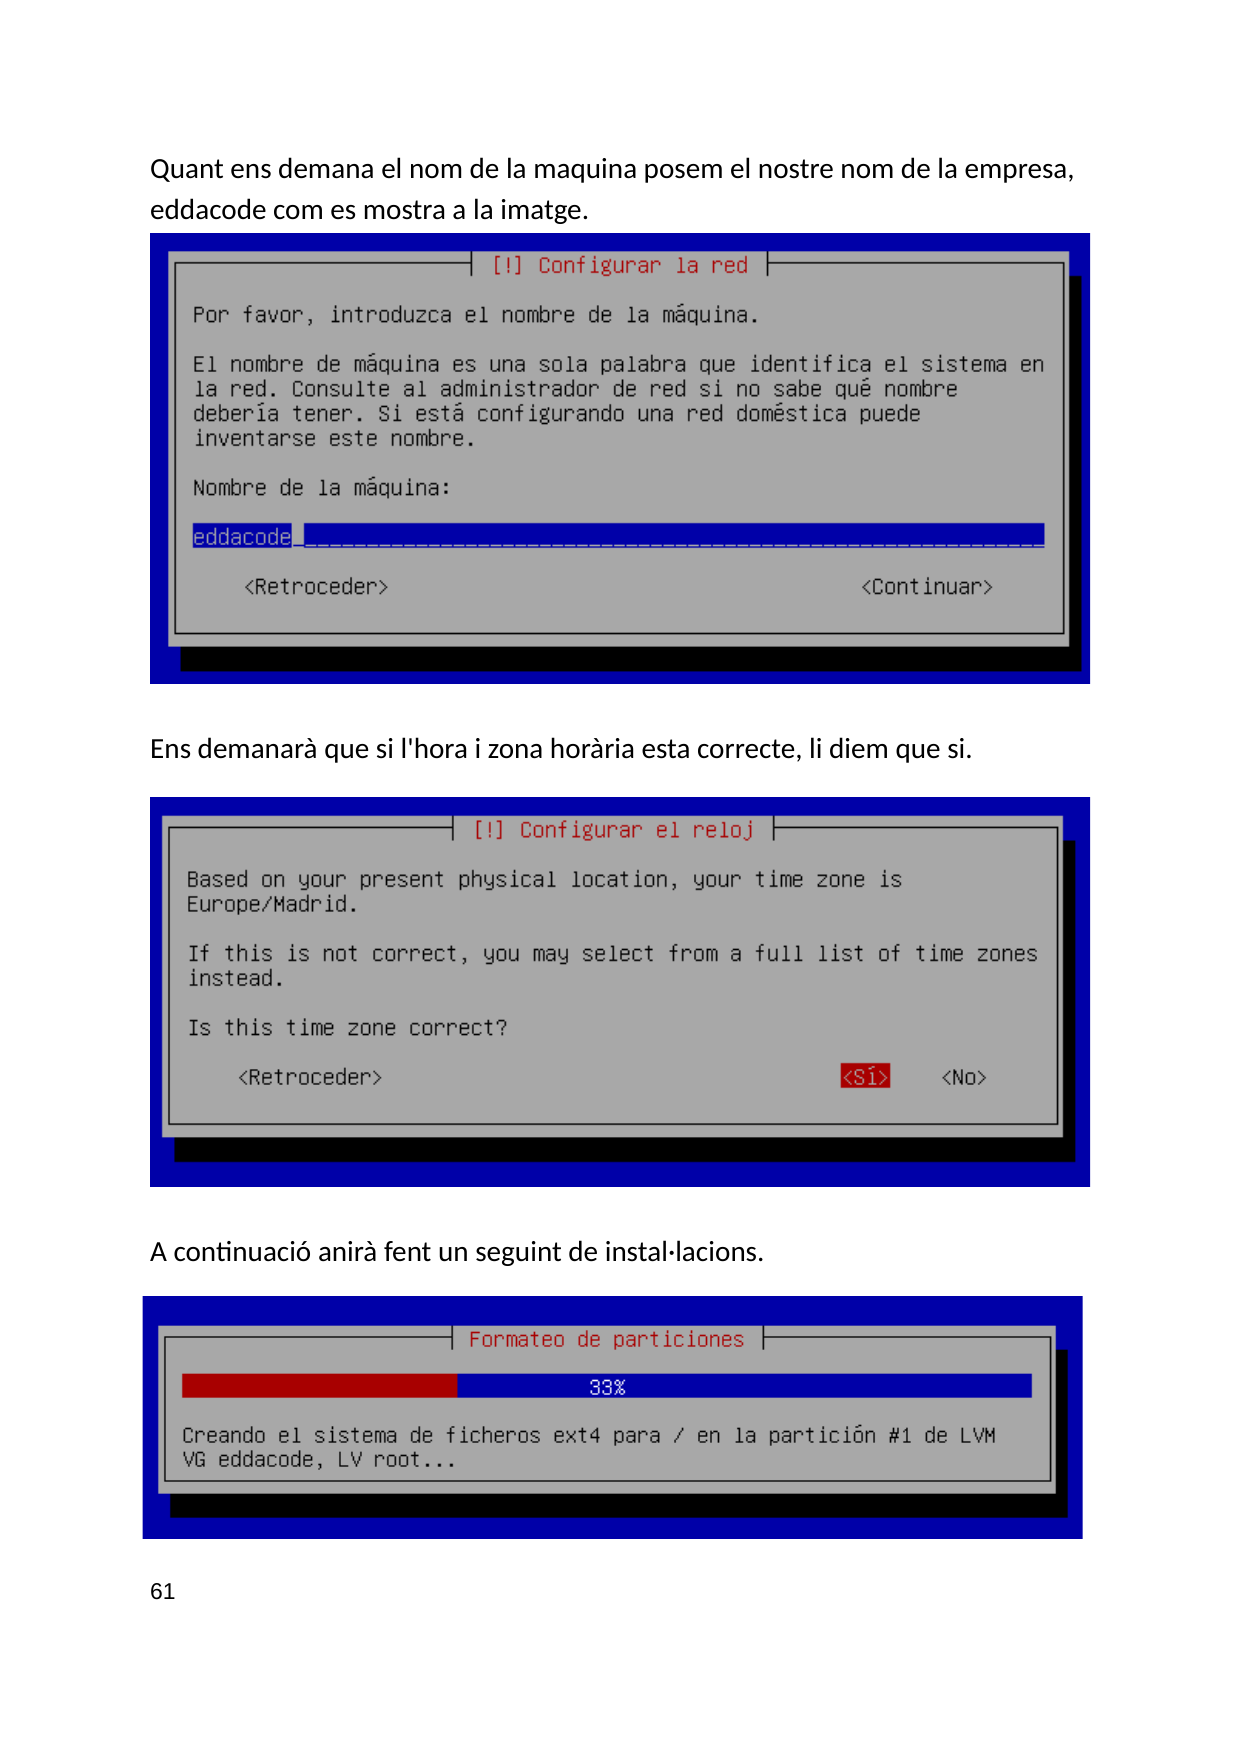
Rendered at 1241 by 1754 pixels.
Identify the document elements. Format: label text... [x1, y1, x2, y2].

picture [150, 233, 1091, 684]
text Quant ens demana el nom de la maquina posem el nostre nom de la empresa, eddacode com es mostra a la imatge. [150, 150, 1090, 227]
picture [142, 1296, 1083, 1539]
picture [150, 797, 1091, 1187]
text Ens demanarà que si l'hora i zona horària esta correcte, li diem que si. [150, 730, 1090, 766]
text A continuació anirà fent un seguint de instal·lacions. [150, 1233, 1090, 1269]
